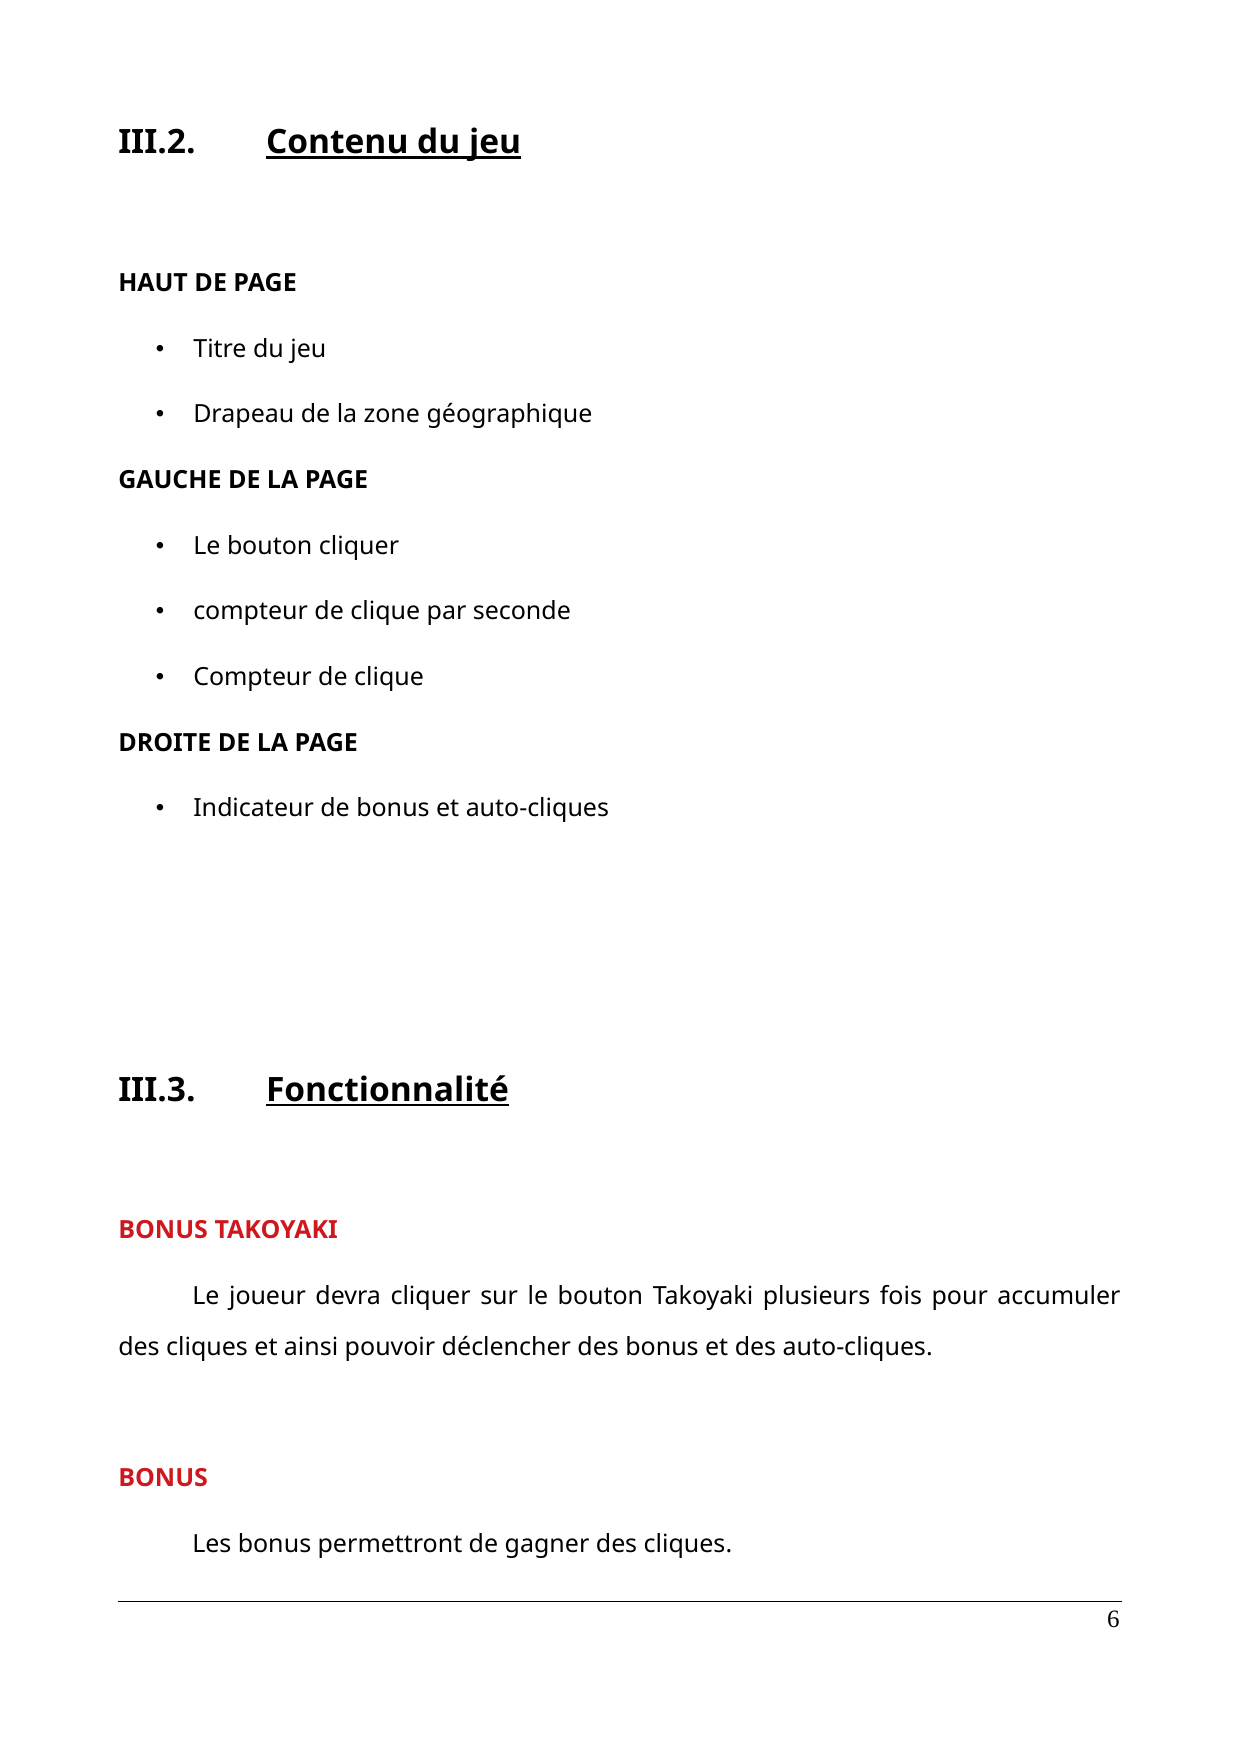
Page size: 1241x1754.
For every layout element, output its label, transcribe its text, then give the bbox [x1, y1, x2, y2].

list Compteur de clique [156, 658, 1122, 693]
list compteur de clique par seconde [156, 593, 1122, 627]
text Le joueur devra cliquer sur le bouton Takoyaki plusieurs fois pour accumuler des cliques et ainsi pouvoir déclencher des bonus et des auto-cliques. [118, 1277, 1122, 1363]
list Titre du jeu [156, 330, 1122, 364]
subtitle Contenu du jeu [118, 118, 1122, 164]
list Indicateur de bonus et auto-cliques [156, 790, 1122, 824]
text DROITE DE LA PAGE [118, 724, 1122, 758]
list Drapeau de la zone géographique [156, 396, 1122, 430]
text Les bonus permettront de gagner des cliques. [118, 1525, 1122, 1559]
text GAUCHE DE LA PAGE [118, 462, 1122, 496]
text BONUS [118, 1460, 1122, 1494]
text HAUT DE PAGE [118, 265, 1122, 299]
subtitle Fonctionnalité [118, 1065, 1122, 1111]
list Le bouton cliquer [156, 527, 1122, 561]
text BONUS TAKOYAKI [118, 1212, 1122, 1246]
